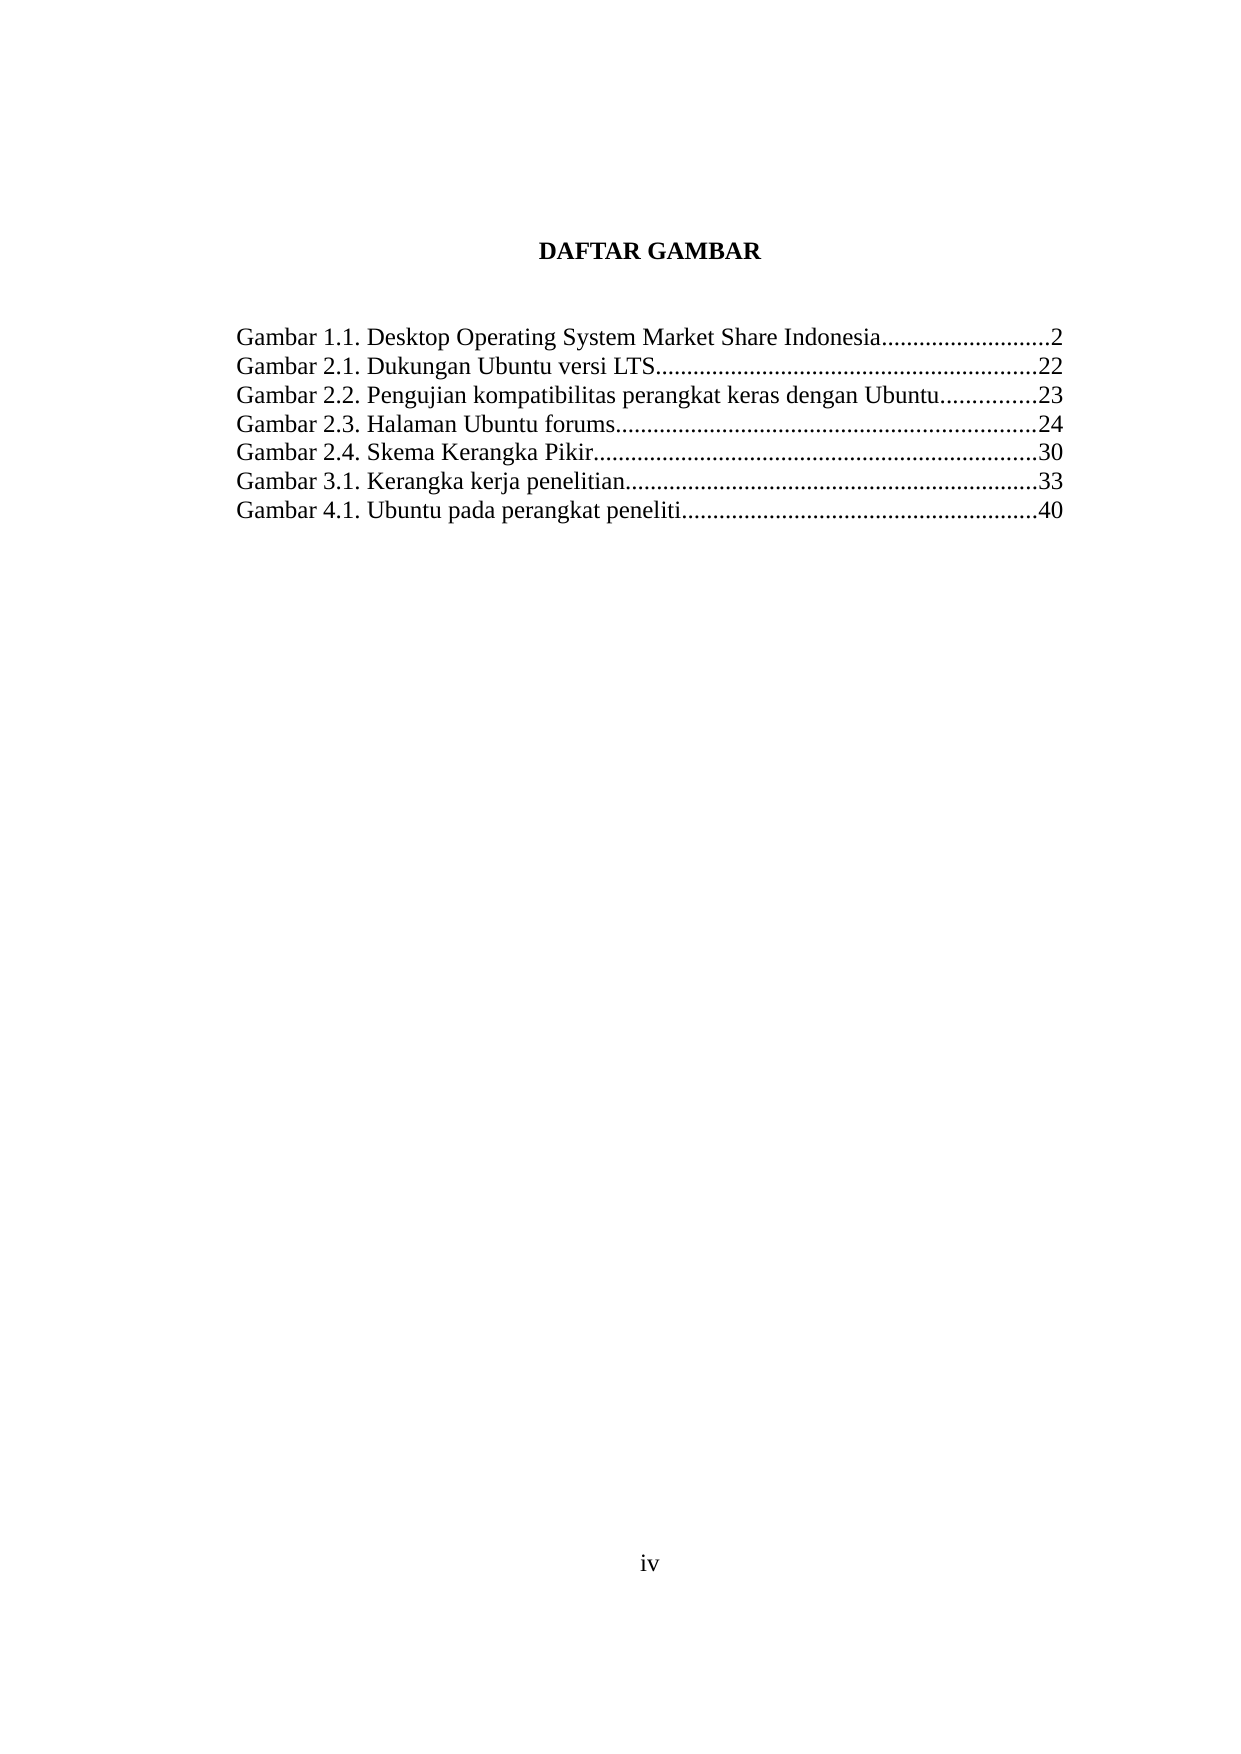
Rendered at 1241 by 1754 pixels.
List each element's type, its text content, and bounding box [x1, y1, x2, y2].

subtitle DAFTAR GAMBAR [236, 236, 1063, 265]
text Gambar 1.1. Desktop Operating System Market Share Indonesia 2 [236, 322, 1063, 351]
text Gambar 2.3. Halaman Ubuntu forums 24 [236, 409, 1063, 437]
text Gambar 2.1. Dukungan Ubuntu versi LTS 22 [236, 351, 1063, 380]
text Gambar 4.1. Ubuntu pada perangkat peneliti 40 [236, 495, 1063, 524]
text Gambar 3.1. Kerangka kerja penelitian 33 [236, 466, 1063, 495]
text Gambar 2.2. Pengujian kompatibilitas perangkat keras dengan Ubuntu 23 [236, 380, 1063, 409]
text Gambar 2.4. Skema Kerangka Pikir 30 [236, 437, 1063, 466]
